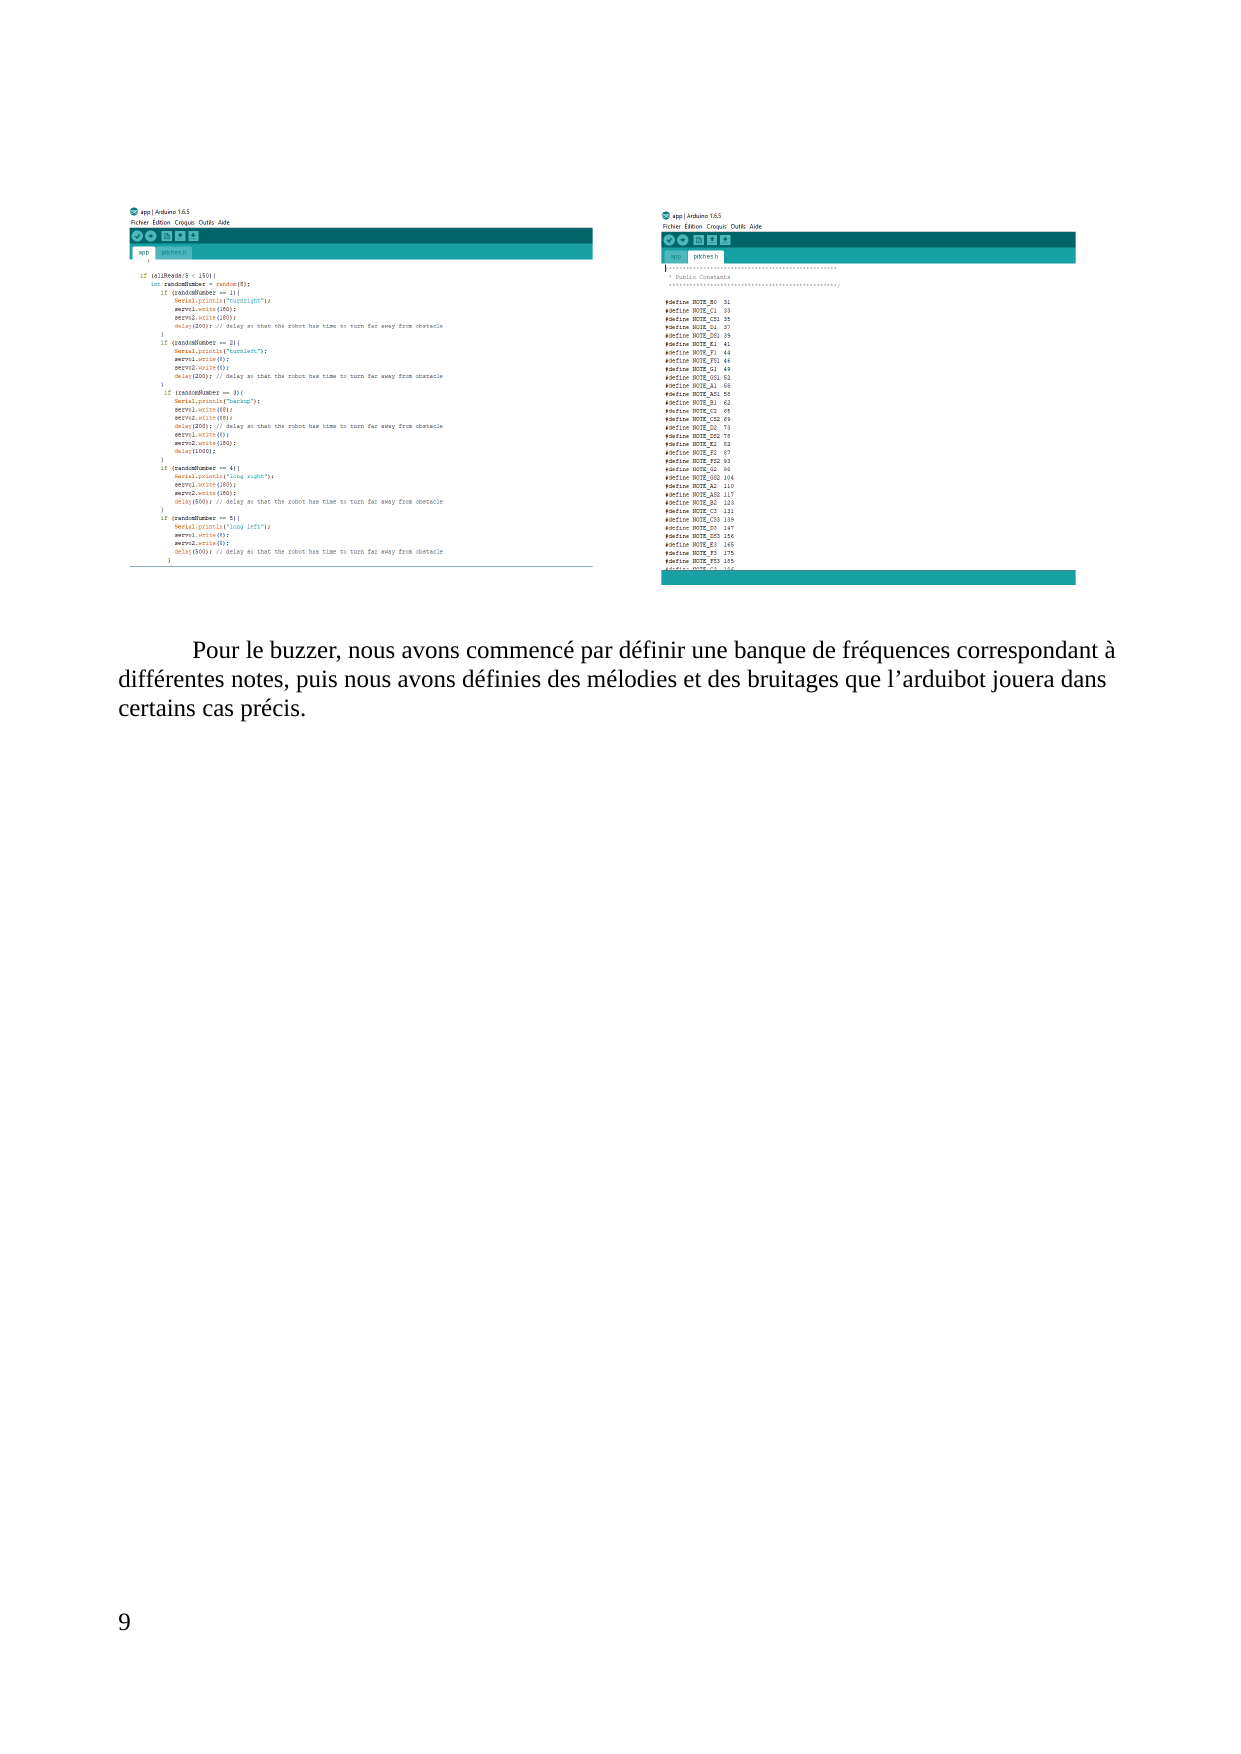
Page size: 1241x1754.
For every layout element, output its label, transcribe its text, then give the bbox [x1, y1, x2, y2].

picture [661, 210, 1076, 585]
picture [129, 206, 593, 567]
text Pour le buzzer, nous avons commencé par définir une banque de fréquences correspondant à différentes notes, puis nous avons définies des mélodies et des bruitages que l’arduibot jouera dans certains cas précis. [118, 636, 1122, 722]
